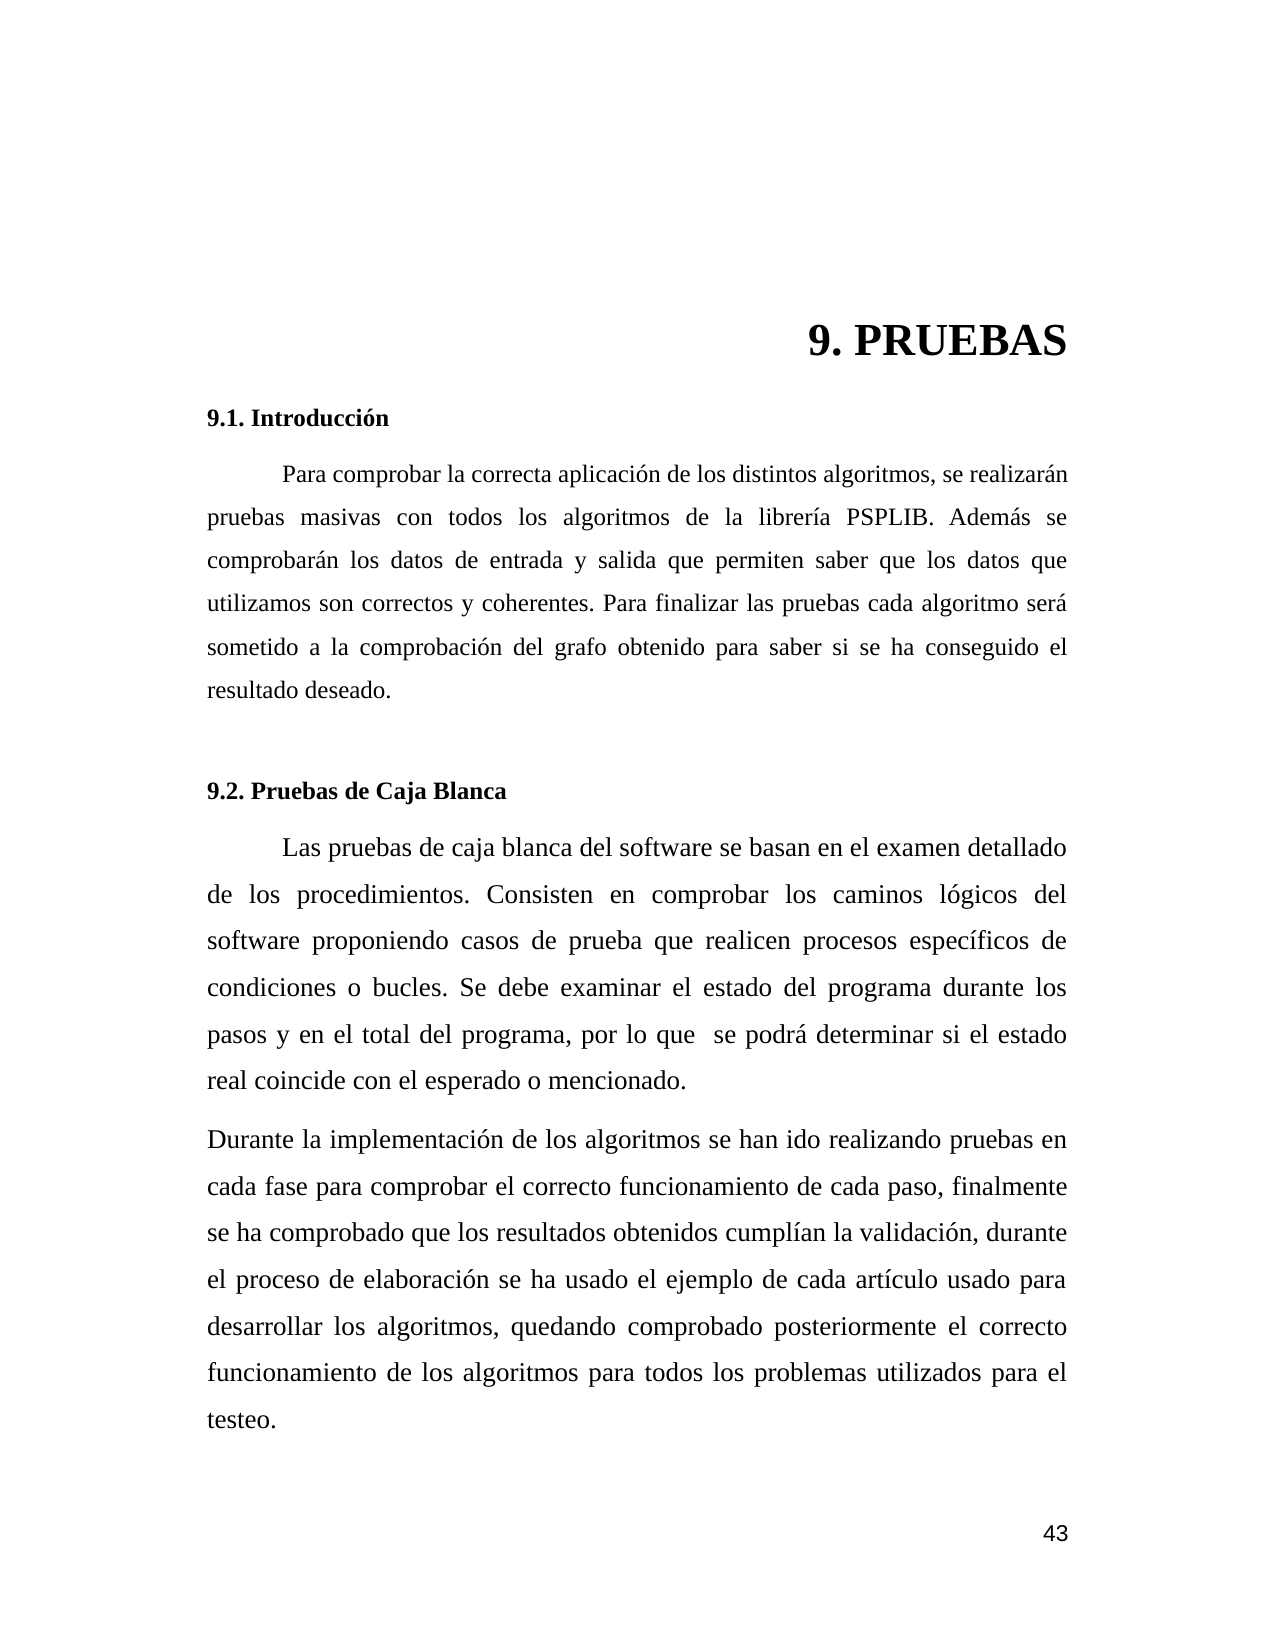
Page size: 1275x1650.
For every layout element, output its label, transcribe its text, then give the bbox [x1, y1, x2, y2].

text 9. PRUEBAS [207, 313, 1068, 366]
text 9.2. Pruebas de Caja Blanca [207, 776, 1068, 805]
text 9.1. Introducción [207, 403, 1068, 432]
text Las pruebas de caja blanca del software se basan en el examen detallado de los procedimientos. Consisten en comprobar los caminos lógicos del software proponiendo casos de prueba que realicen procesos específicos de condiciones o bucles. Se debe examinar el estado del programa durante los pasos y en el total del programa, por lo que se podrá determinar si el estado real coincide con el esperado o mencionado. [207, 831, 1068, 1096]
text Para comprobar la correcta aplicación de los distintos algoritmos, se realizarán pruebas masivas con todos los algoritmos de la librería PSPLIB. Además se comprobarán los datos de entrada y salida que permiten saber que los datos que utilizamos son correctos y coherentes. Para finalizar las pruebas cada algoritmo será sometido a la comprobación del grafo obtenido para saber si se ha conseguido el resultado deseado. [207, 459, 1068, 703]
text Durante la implementación de los algoritmos se han ido realizando pruebas en cada fase para comprobar el correcto funcionamiento de cada paso, finalmente se ha comprobado que los resultados obtenidos cumplían la validación, durante el proceso de elaboración se ha usado el ejemplo de cada artículo usado para desarrollar los algoritmos, quedando comprobado posteriormente el correcto funcionamiento de los algoritmos para todos los problemas utilizados para el testeo. [207, 1123, 1068, 1434]
